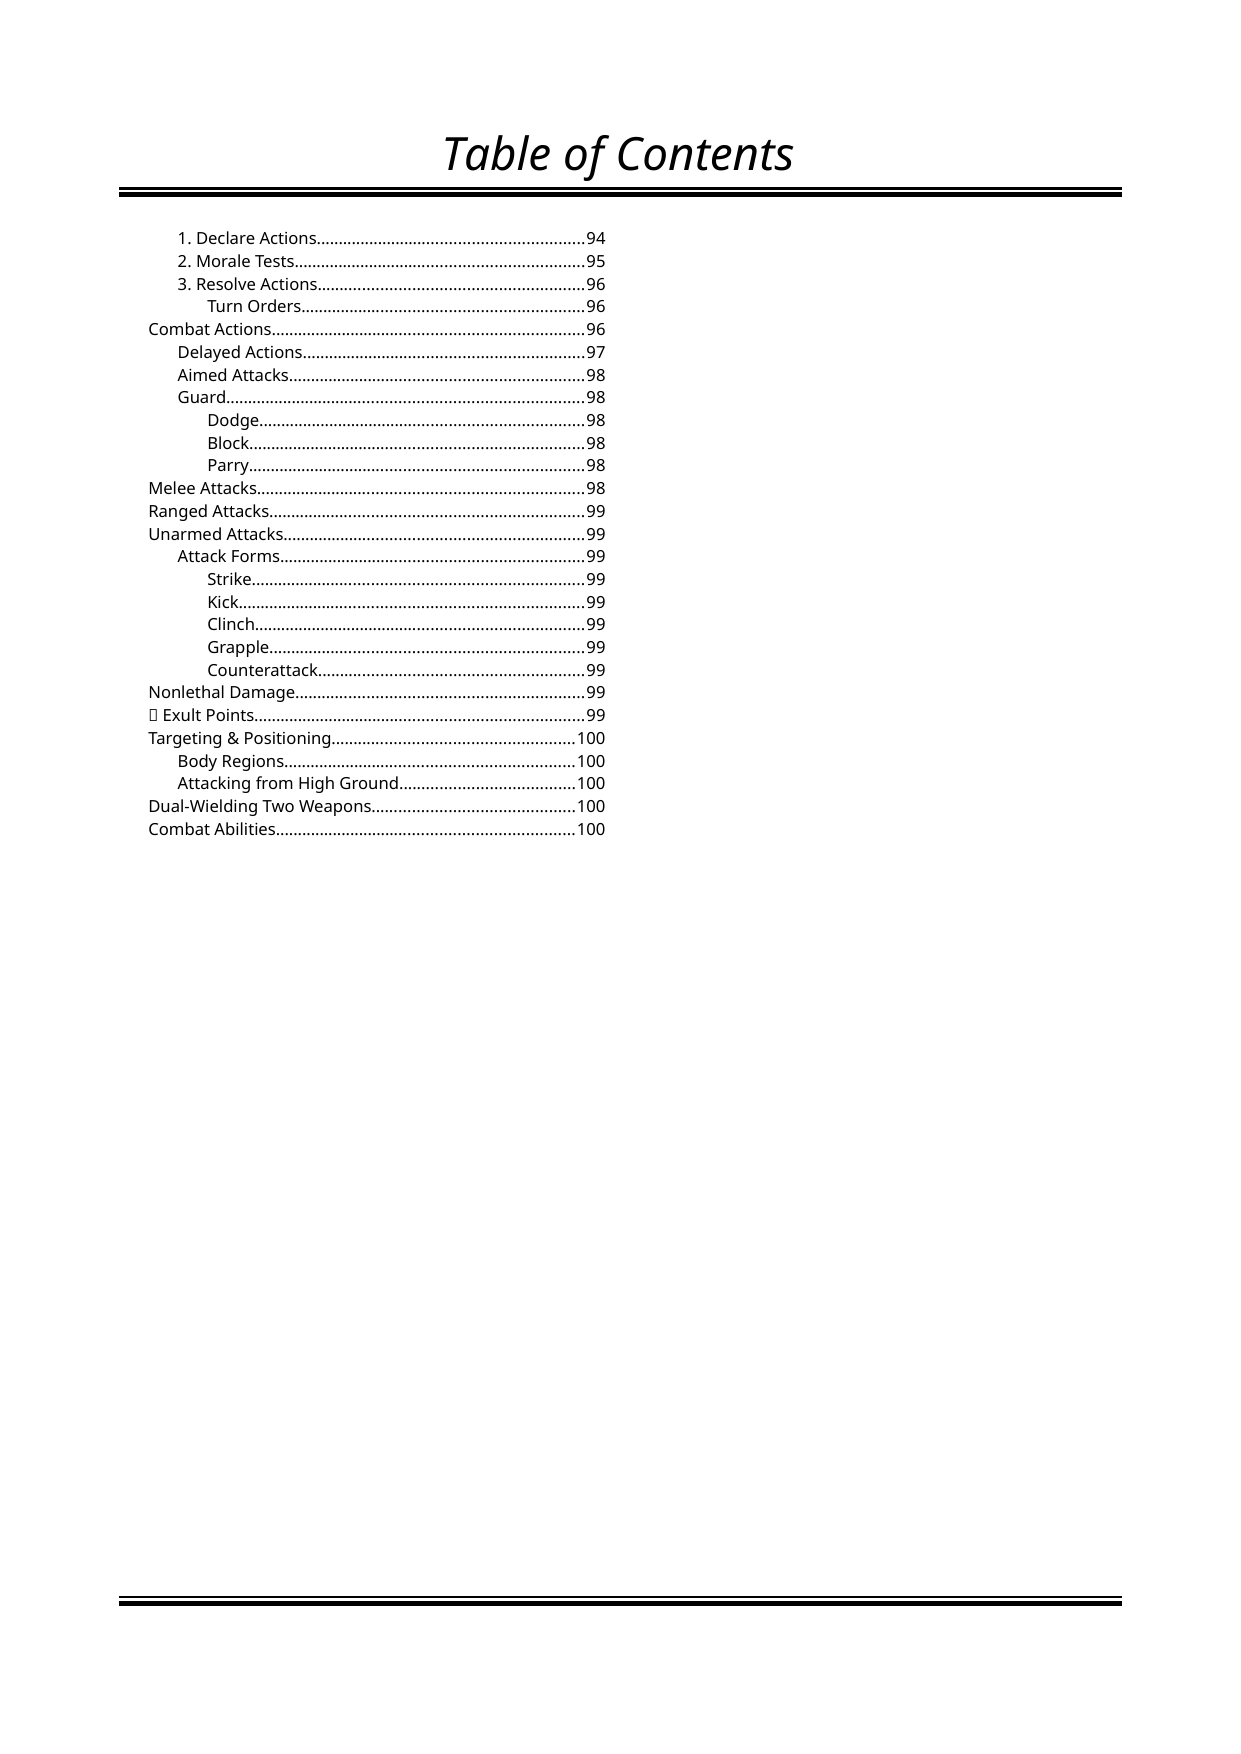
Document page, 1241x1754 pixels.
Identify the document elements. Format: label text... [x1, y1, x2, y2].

text 3. Resolve Actions 96 [177, 272, 605, 295]
text Aimed Attacks 98 [177, 363, 605, 386]
text Melee Attacks 98 [148, 477, 605, 499]
text Guard 98 [177, 386, 605, 408]
text Dual-Wielding Two Weapons 100 [148, 794, 605, 817]
text Turn Orders 96 [207, 295, 605, 318]
text 1. Declare Actions 94 [177, 227, 605, 249]
text Dodge 98 [207, 408, 605, 431]
text Ranged Attacks 99 [148, 499, 605, 522]
text Kick 99 [207, 590, 605, 613]
text Nonlethal Damage 99 [148, 681, 605, 704]
text Counterattack 99 [207, 658, 605, 681]
text Grapple 99 [207, 636, 605, 658]
text Unarmed Attacks 99 [148, 522, 605, 545]
text Delayed Actions 97 [177, 340, 605, 363]
text Parry 98 [207, 454, 605, 477]
text Attacking from High Ground 100 [177, 772, 605, 794]
text Block 98 [207, 431, 605, 454]
text Combat Actions 96 [148, 318, 605, 340]
text Attack Forms 99 [177, 545, 605, 567]
text 2. Morale Tests 95 [177, 249, 605, 272]
text  Exult Points 99 [148, 704, 605, 726]
text Strike 99 [207, 567, 605, 590]
text Body Regions 100 [177, 749, 605, 772]
text Combat Abilities 100 [148, 817, 605, 840]
text Clinch 99 [207, 613, 605, 636]
text Targeting & Positioning 100 [148, 726, 605, 749]
